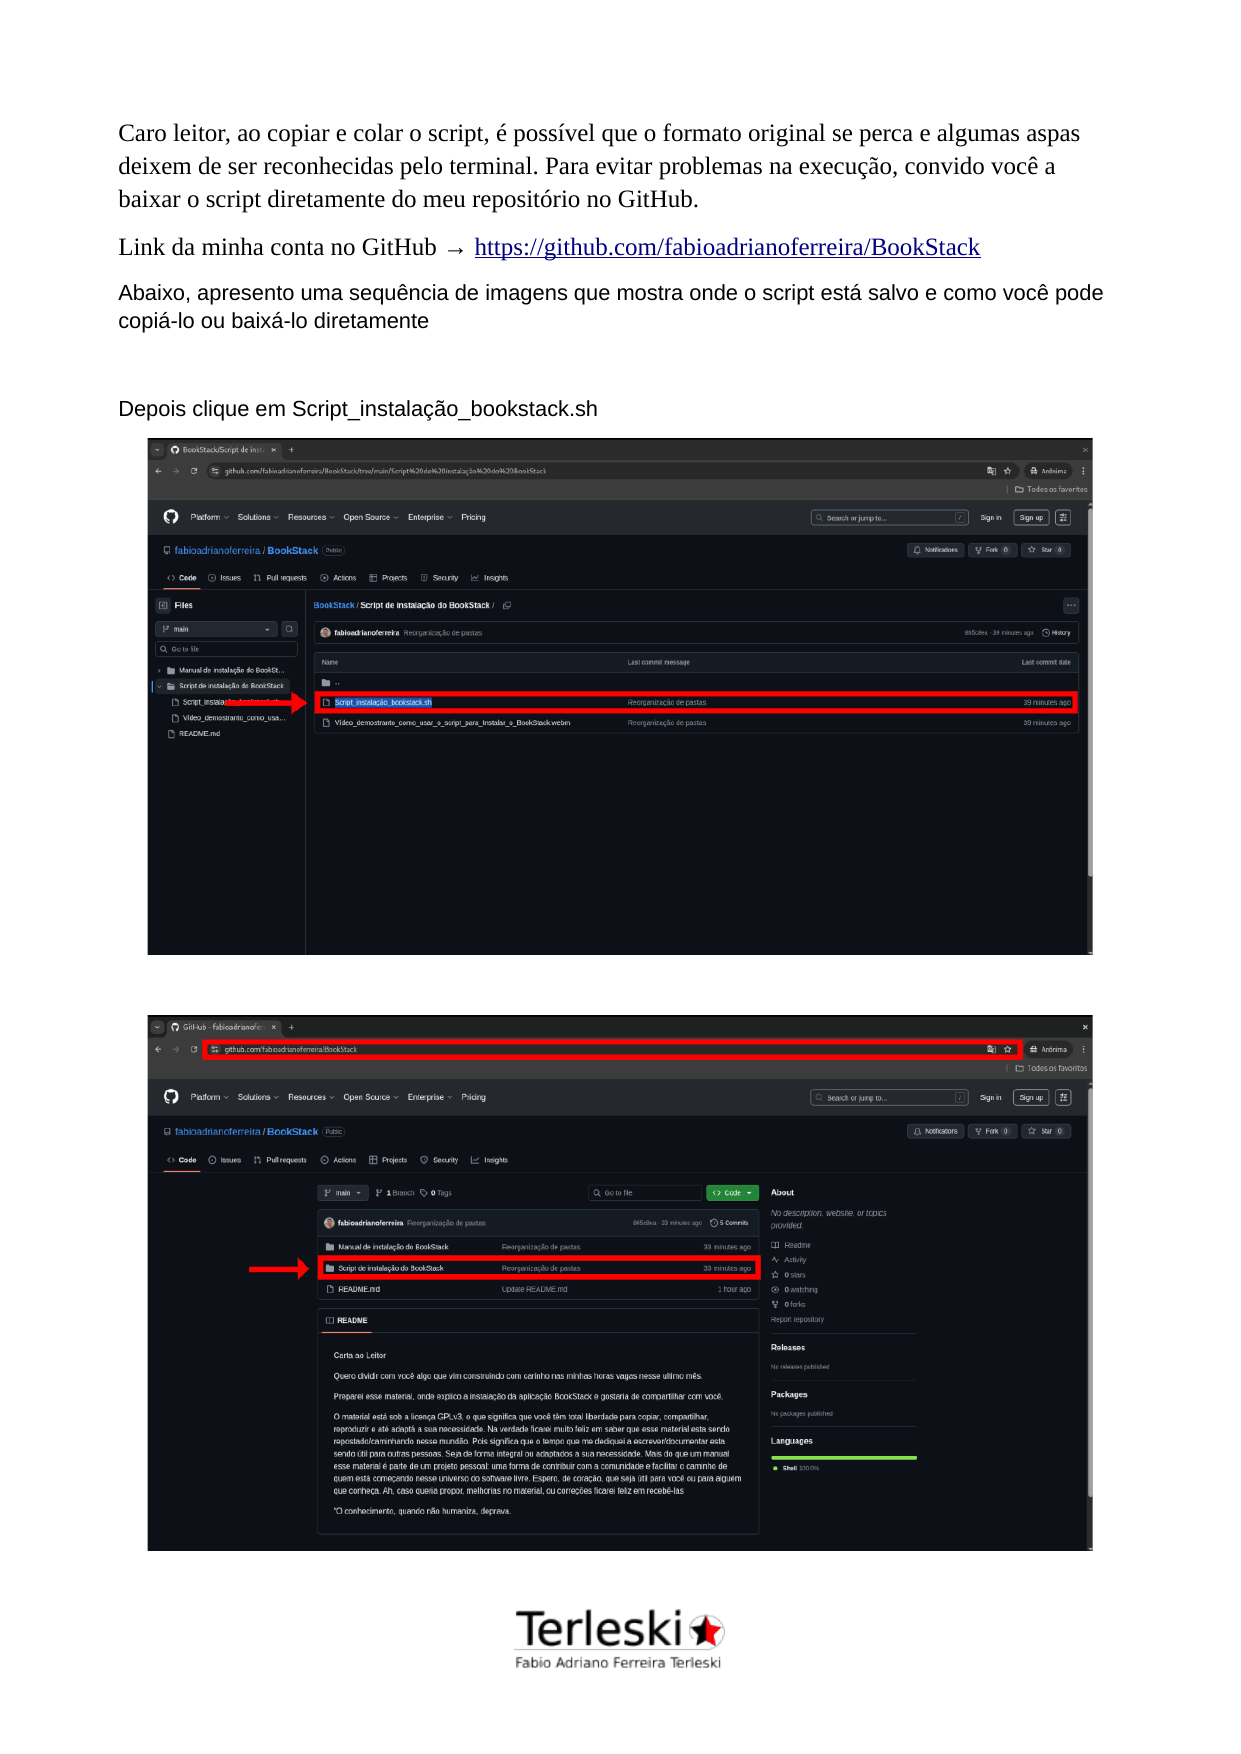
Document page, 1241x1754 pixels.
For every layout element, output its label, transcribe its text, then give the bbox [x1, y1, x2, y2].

text Abaixo, apresento uma sequência de imagens que mostra onde o script está salvo e como você pode copiá-lo ou baixá-lo diretamente [118, 279, 1122, 333]
text Link da minha conta no GitHub → https://github.com/fabioadrianoferreira/BookStack [118, 232, 1122, 261]
text Caro leitor, ao copiar e colar o script, é possível que o formato original se perca e algumas aspas deixem de ser reconhecidas pelo terminal. Para evitar problemas na execução, convido você a baixar o script diretamente do meu repositório no GitHub. [118, 118, 1122, 213]
picture [147, 438, 1093, 955]
picture [147, 1015, 1093, 1551]
picture [513, 1607, 727, 1673]
text Depois clique em Script_instalação_bookstack.sh [118, 395, 1122, 421]
